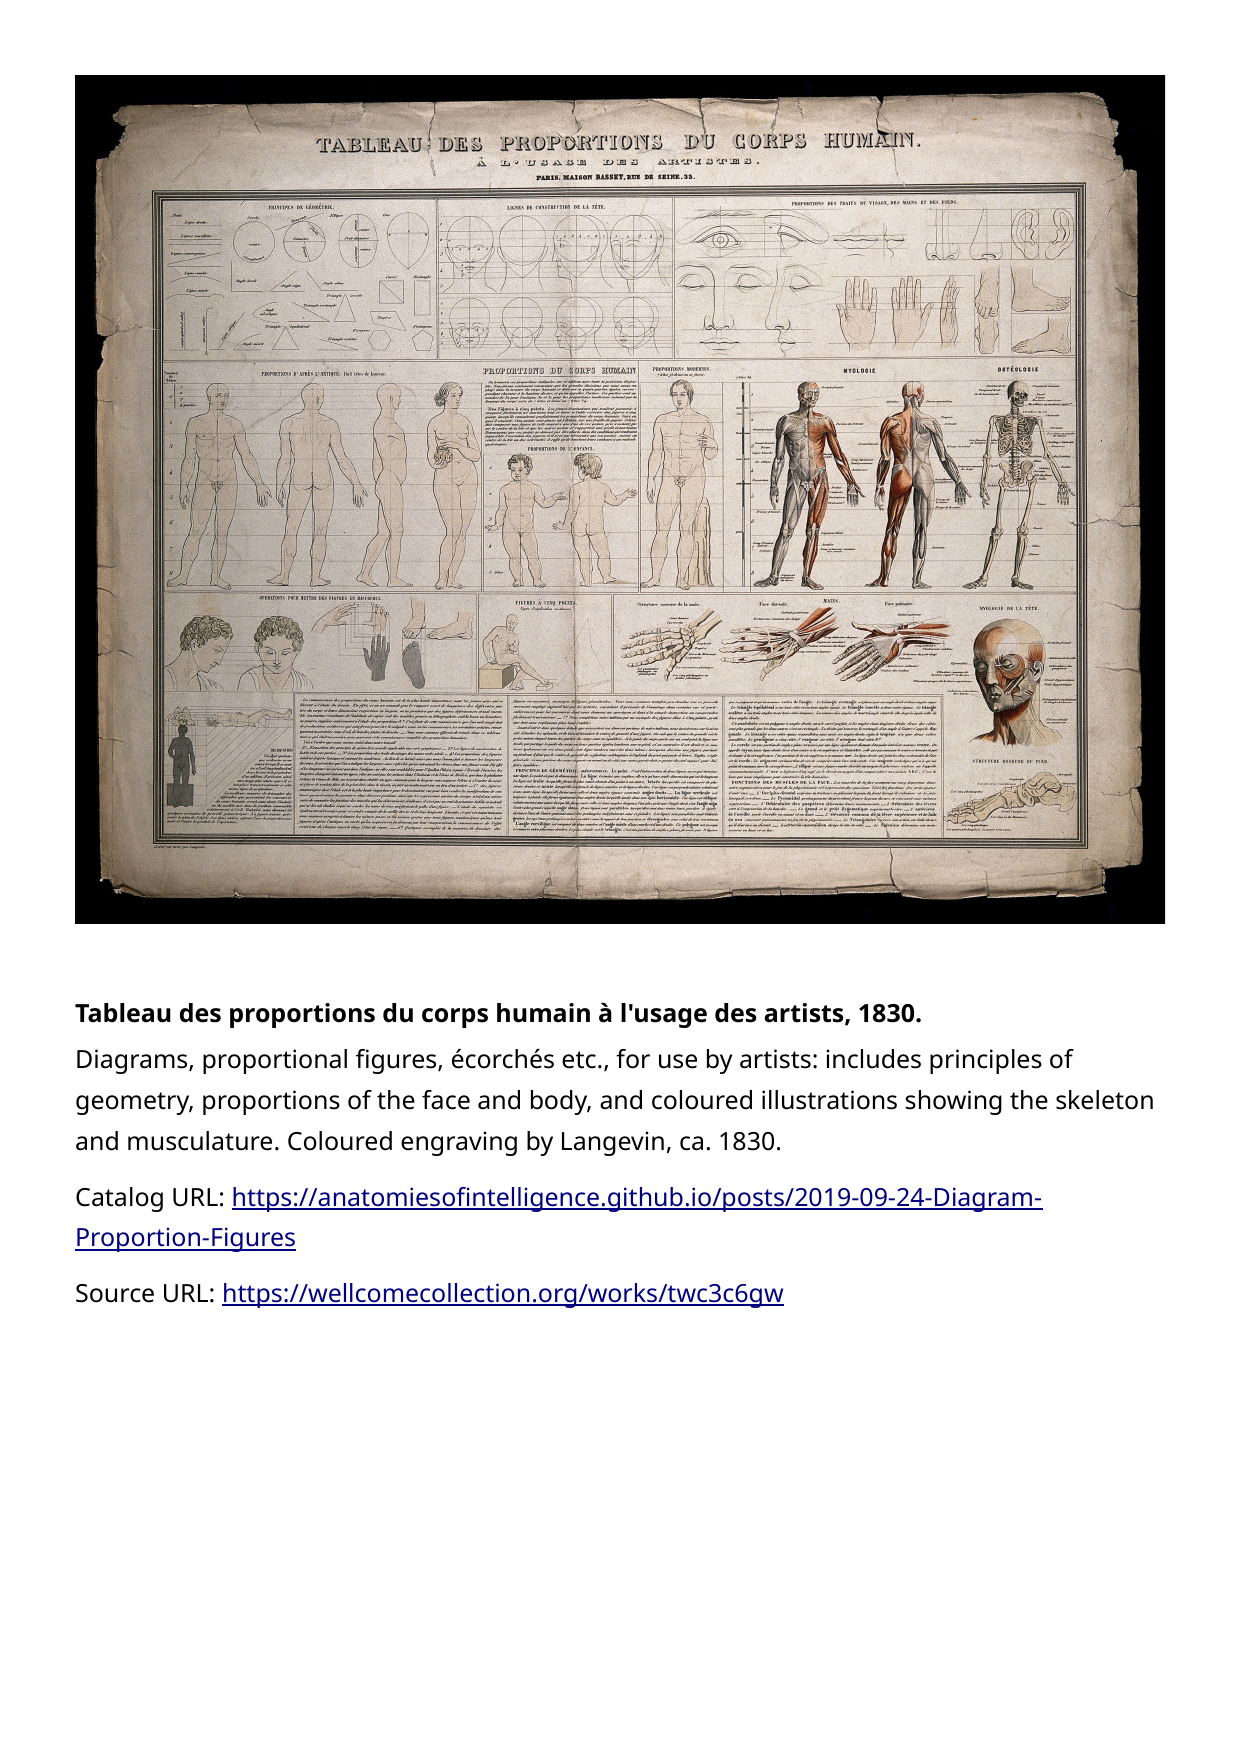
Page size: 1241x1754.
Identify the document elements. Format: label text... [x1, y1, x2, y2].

picture [75, 75, 1166, 924]
text Catalog URL: https://anatomiesofintelligence.github.io/posts/2019-09-24-Diagram-Proportion-Figures [75, 1179, 1165, 1254]
subtitle Tableau des proportions du corps humain à l'usage des artists, 1830. [75, 996, 1165, 1029]
text Diagrams, proportional figures, écorchés etc., for use by artists: includes principles of geometry, proportions of the face and body, and coloured illustrations showing the skeleton and musculature. Coloured engraving by Langevin, ca. 1830. [75, 1042, 1165, 1158]
text Source URL: https://wellcomecollection.org/works/twc3c6gw [75, 1275, 1165, 1309]
